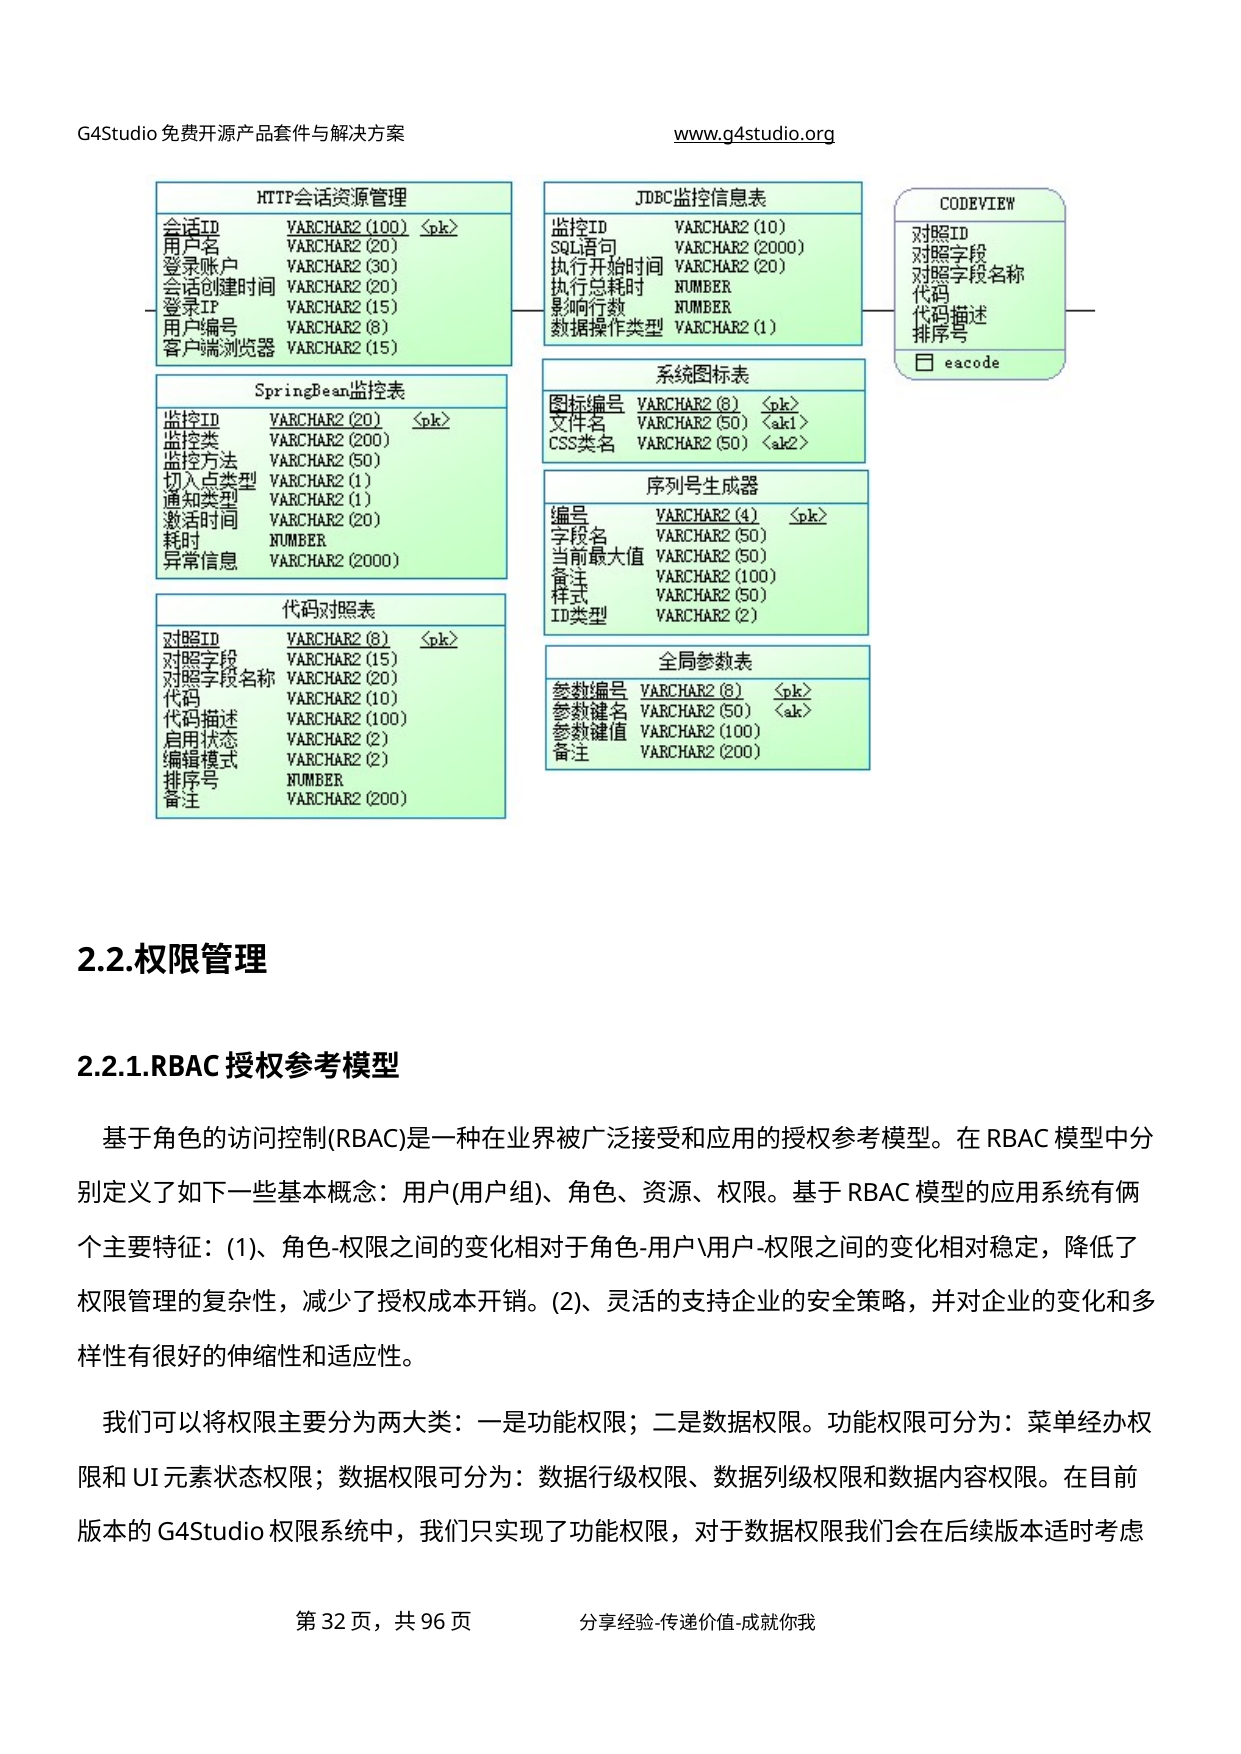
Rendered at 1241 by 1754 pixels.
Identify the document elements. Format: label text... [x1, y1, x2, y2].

text 我们可以将权限主要分为两大类：一是功能权限；二是数据权限。功能权限可分为：菜单经办权限和UI元素状态权限；数据权限可分为：数据行级权限、数据列级权限和数据内容权限。在目前版本的G4Studio权限系统中，我们只实现了功能权限，对于数据权限我们会在后续版本适时考虑 [77, 1403, 1163, 1548]
subtitle 2.2.权限管理 [77, 932, 1163, 981]
picture [145, 174, 1096, 838]
text 基于角色的访问控制(RBAC)是一种在业界被广泛接受和应用的授权参考模型。在RBAC模型中分别定义了如下一些基本概念：用户(用户组)、角色、资源、权限。基于RBAC模型的应用系统有俩个主要特征：(1)、角色-权限之间的变化相对于角色-用户\用户-权限之间的变化相对稳定，降低了权限管理的复杂性，减少了授权成本开销。(2)、灵活的支持企业的安全策略，并对企业的变化和多样性有很好的伸缩性和适应性。 [77, 1118, 1163, 1372]
subtitle 2.2.1.RBAC授权参考模型 [77, 1042, 1163, 1085]
